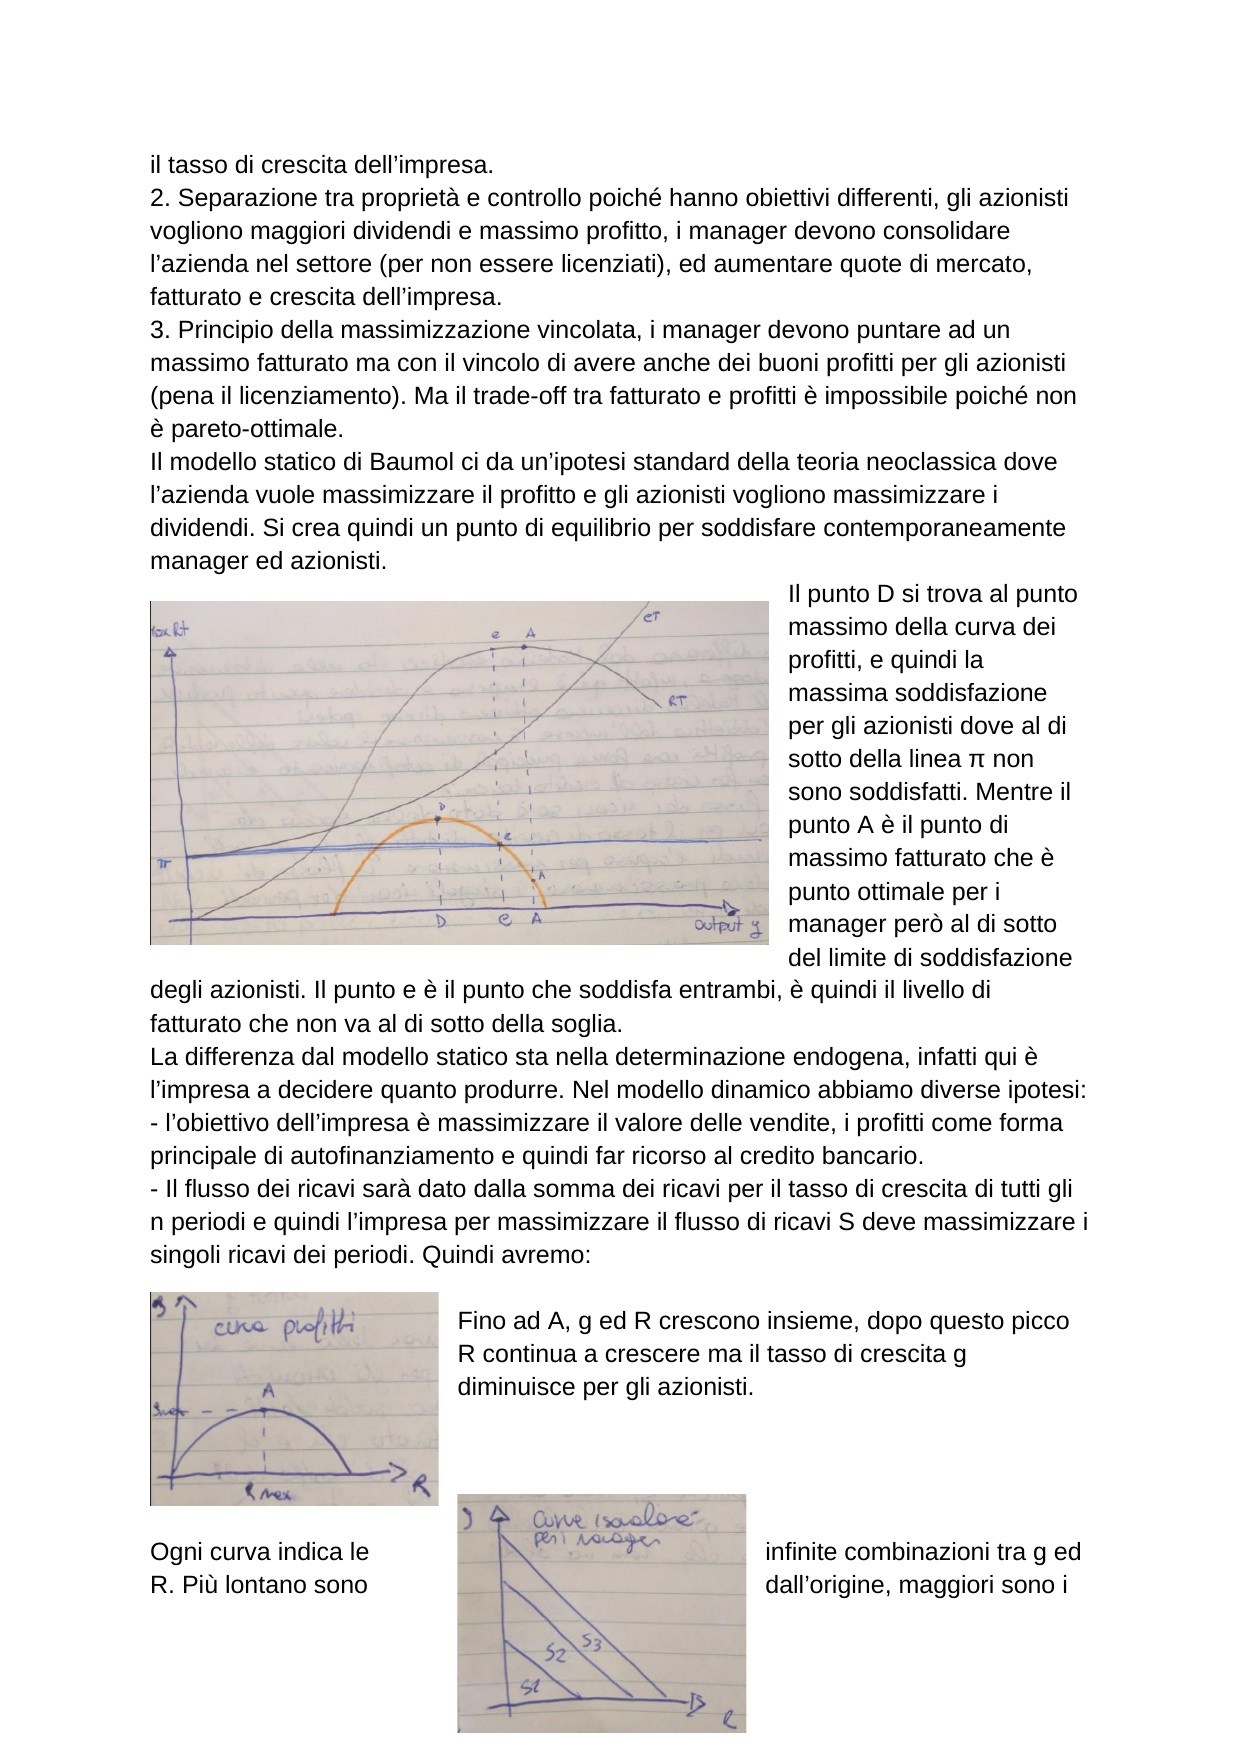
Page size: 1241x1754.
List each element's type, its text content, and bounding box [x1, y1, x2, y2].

text Ogni curva indica le infinite combinazioni tra g ed R. Più lontano sono dall’origine, maggiori sono i valori attesi. [150, 1537, 457, 1599]
text 3. Principio della massimizzazione vincolata, i manager devono puntare ad un massimo fatturato ma con il vincolo di avere anche dei buoni profitti per gli azionisti (pena il licenziamento). Ma il trade-off tra fatturato e profitti è impossibile poiché non è pareto-ottimale. [150, 315, 1090, 443]
picture [150, 601, 769, 945]
text - Il flusso dei ricavi sarà dato dalla somma dei ricavi per il tasso di crescita di tutti gli n periodi e quindi l’impresa per massimizzare il flusso di ricavi S deve massimizzare i singoli ricavi dei periodi. Quindi avremo: [150, 1174, 1090, 1268]
text 2. Separazione tra proprietà e controllo poiché hanno obiettivi differenti, gli azionisti vogliono maggiori dividendi e massimo profitto, i manager devono consolidare l’azienda nel settore (per non essere licenziati), ed aumentare quote di mercato, fatturato e crescita dell’impresa. [150, 183, 1090, 311]
text Il modello statico di Baumol ci da un’ipotesi standard della teoria neoclassica dove l’azienda vuole massimizzare il profitto e gli azionisti vogliono massimizzare i dividendi. Si crea quindi un punto di equilibrio per soddisfare contemporaneamente manager ed azionisti. [150, 447, 1090, 575]
text Il punto D si trova al punto massimo della curva dei profitti, e quindi la massima soddisfazione per gli azionisti dove al di sotto della linea π non sono soddisfatti. Mentre il punto A è il punto di massimo fatturato che è punto ottimale per i manager però al di sotto del limite di soddisfazione degli azionisti. Il punto e è il punto che soddisfa entrambi, è quindi il livello di fatturato che non va al di sotto della soglia. [150, 579, 1090, 1037]
text il tasso di crescita dell’impresa. [150, 150, 1090, 179]
text La differenza dal modello statico sta nella determinazione endogena, infatti qui è l’impresa a decidere quanto produrre. Nel modello dinamico abbiamo diverse ipotesi: [150, 1042, 1090, 1103]
text Fino ad A, g ed R crescono insieme, dopo questo picco R continua a crescere ma il tasso di crescita g diminuisce per gli azionisti. [439, 1306, 1090, 1401]
picture [150, 1292, 439, 1506]
text Ogni curva indica le infinite combinazioni tra g ed R. Più lontano sono dall’origine, maggiori sono i valori attesi. [747, 1537, 1090, 1599]
picture [457, 1494, 747, 1733]
text - l’obiettivo dell’impresa è massimizzare il valore delle vendite, i profitti come forma principale di autofinanziamento e quindi far ricorso al credito bancario. [150, 1108, 1090, 1169]
